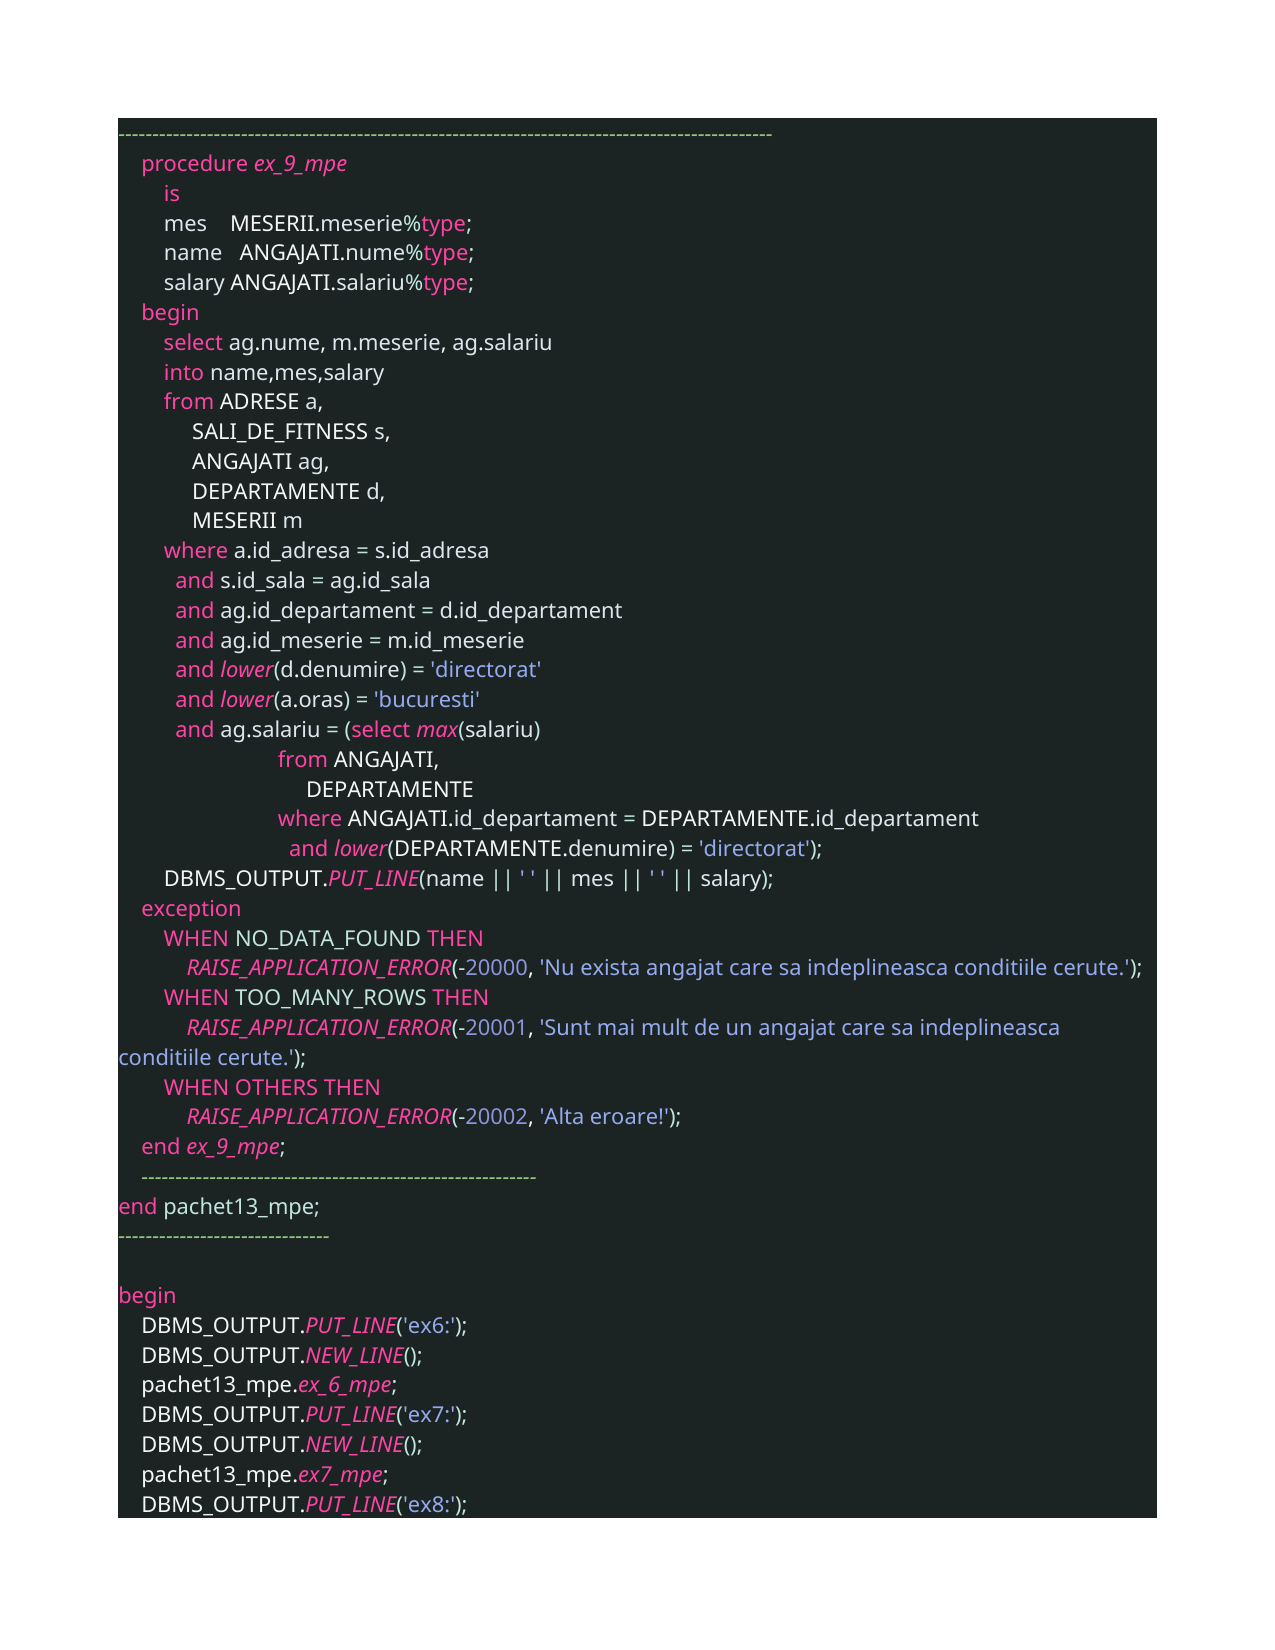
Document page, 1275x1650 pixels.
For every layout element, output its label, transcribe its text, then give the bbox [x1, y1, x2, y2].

text ------------------------------------------------------------------------------------------------ procedure ex_9_mpe is mes MESERII.meserie%type; name ANGAJATI.nume%type; salary ANGAJATI.salariu%type; begin select ag.nume, m.meserie, ag.salariu into name,mes,salary from ADRESE a, SALI_DE_FITNESS s, ANGAJATI ag, DEPARTAMENTE d, MESERII m where a.id_adresa = s.id_adresa and s.id_sala = ag.id_sala and ag.id_departament = d.id_departament and ag.id_meserie = m.id_meserie and lower(d.denumire) = 'directorat' and lower(a.oras) = 'bucuresti' and ag.salariu = (select max(salariu) from ANGAJATI, DEPARTAMENTE where ANGAJATI.id_departament = DEPARTAMENTE.id_departament and lower(DEPARTAMENTE.denumire) = 'directorat'); DBMS_OUTPUT.PUT_LINE(name || ' ' || mes || ' ' || salary); exception WHEN NO_DATA_FOUND THEN RAISE_APPLICATION_ERROR(-20000, 'Nu exista angajat care sa indeplineasca conditiile cerute.'); WHEN TOO_MANY_ROWS THEN RAISE_APPLICATION_ERROR(-20001, 'Sunt mai mult de un angajat care sa indeplineasca conditiile cerute.'); WHEN OTHERS THEN RAISE_APPLICATION_ERROR(-20002, 'Alta eroare!'); end ex_9_mpe; ---------------------------------------------------------- end pachet13_mpe; ------------------------------- begin DBMS_OUTPUT.PUT_LINE('ex6:'); DBMS_OUTPUT.NEW_LINE(); pachet13_mpe.ex_6_mpe; DBMS_OUTPUT.PUT_LINE('ex7:'); DBMS_OUTPUT.NEW_LINE(); pachet13_mpe.ex7_mpe; DBMS_OUTPUT.PUT_LINE('ex8:'); [118, 118, 1157, 1518]
